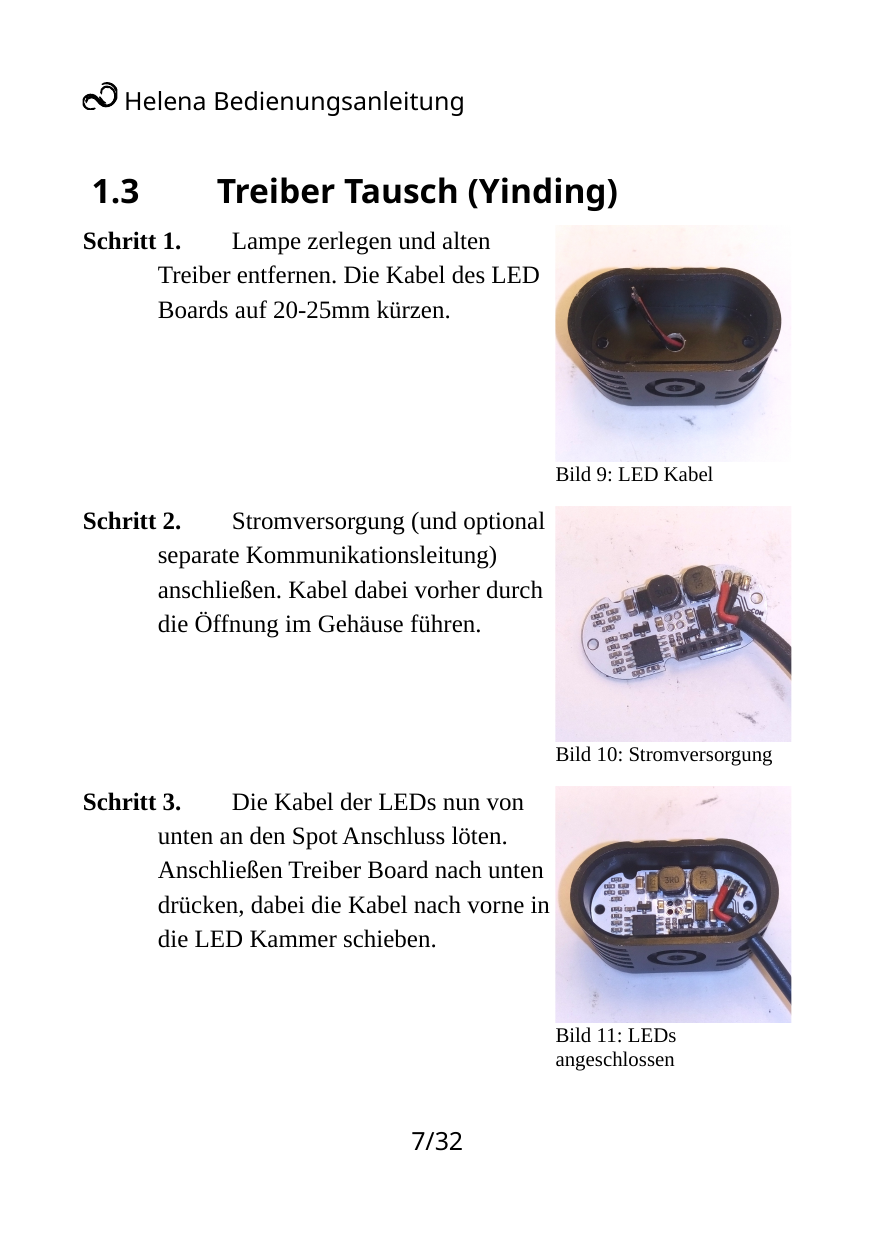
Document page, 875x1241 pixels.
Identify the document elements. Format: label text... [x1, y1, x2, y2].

list Bild 10: Stromversorgung [555, 742, 791, 766]
list Stromversorgung (und optional separate Kommunikationsleitung) anschließen. Kabel dabei vorher durch die Öffnung im Gehäuse führen. [83, 506, 555, 766]
picture [555, 786, 792, 1023]
picture [555, 225, 792, 462]
picture [555, 506, 792, 742]
list Die Kabel der LEDs nun von unten an den Spot Anschluss löten. Anschließen Treiber Board nach unten drücken, dabei die Kabel nach vorne in die LED Kammer schieben. [83, 787, 555, 1071]
list Bild 9: LED Kabel [555, 462, 791, 486]
list Lampe zerlegen und alten Treiber entfernen. Die Kabel des LED Boards auf 20-25mm kürzen. [83, 226, 555, 486]
list Bild 11: LEDs angeschlossen [555, 1023, 791, 1071]
subtitle Treiber Tausch (Yinding) [83, 167, 791, 213]
